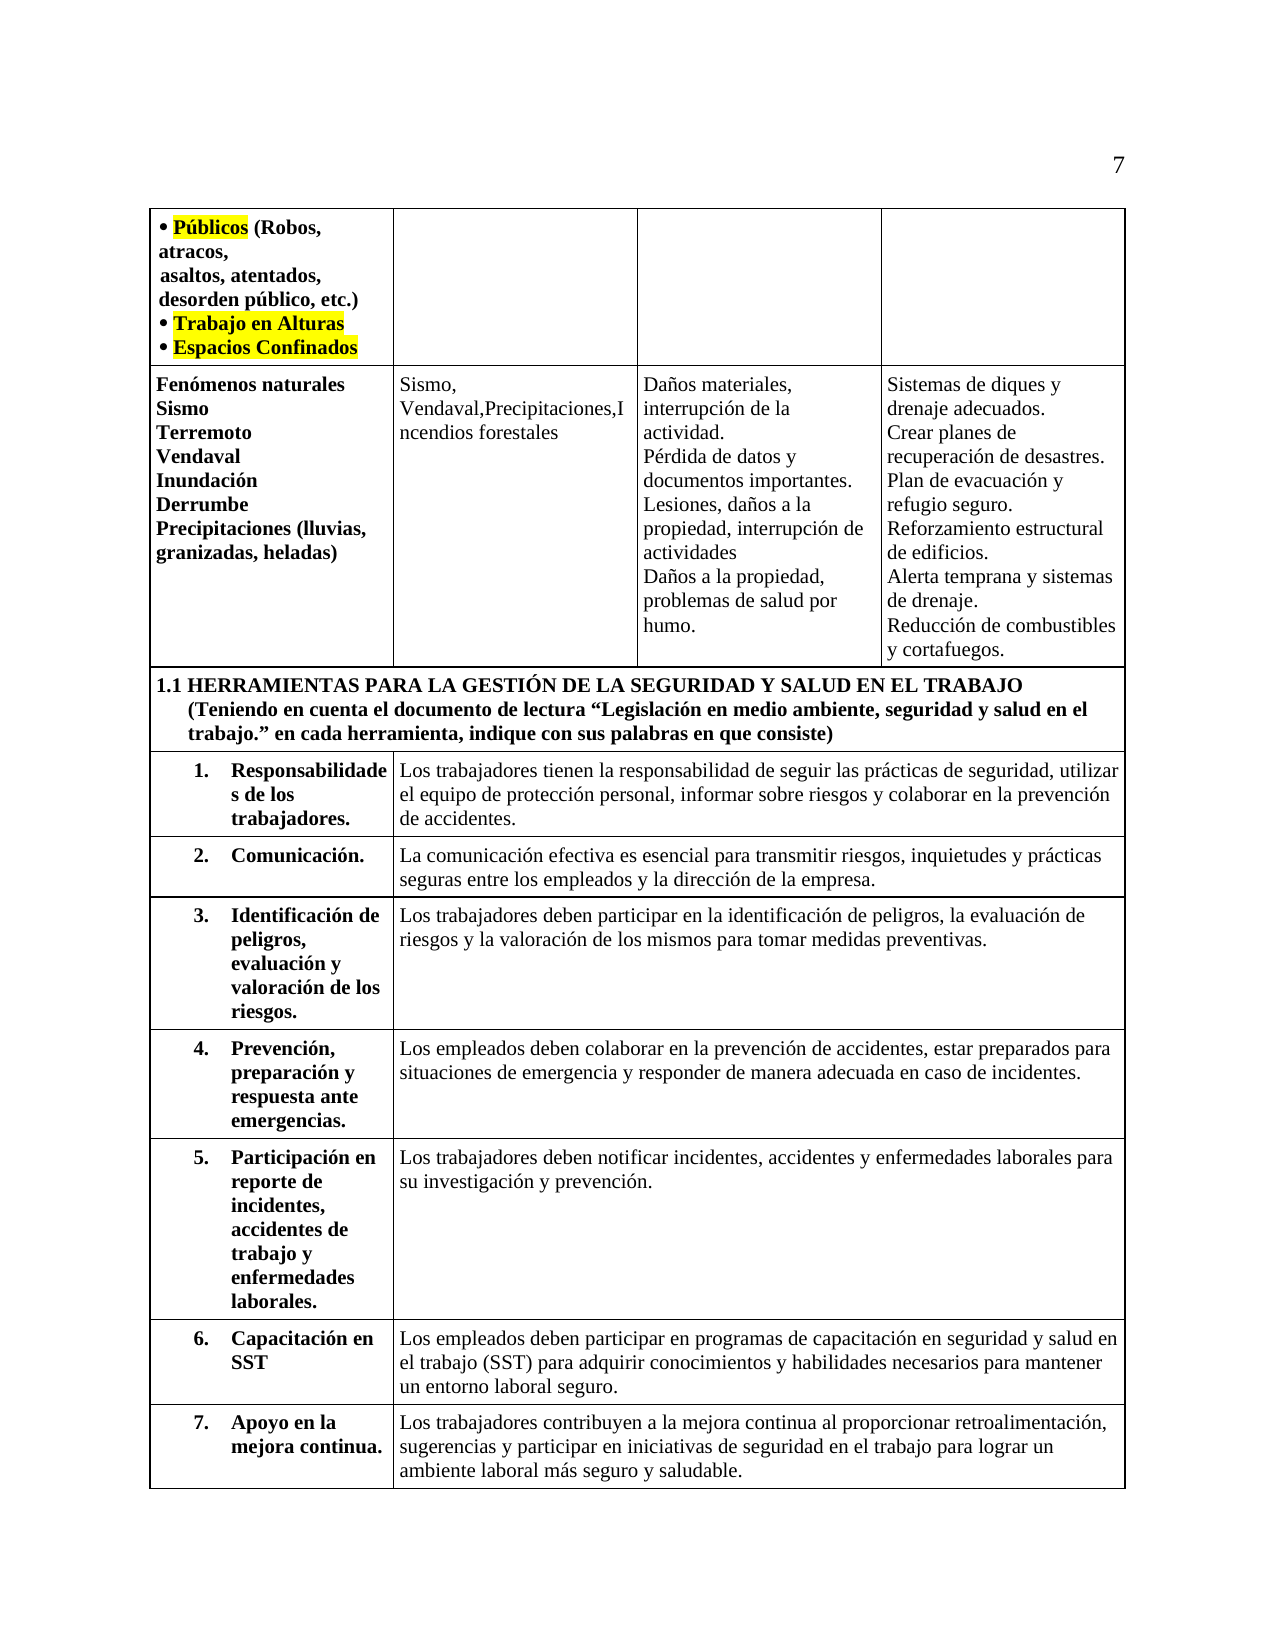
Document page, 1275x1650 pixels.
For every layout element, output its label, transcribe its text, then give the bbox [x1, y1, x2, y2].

table_cell [882, 209, 1124, 365]
table_cell Los empleados deben colaborar en la prevención de accidentes, estar preparados para situaciones de emergencia y responder de manera adecuada en caso de incidentes. [394, 1030, 1124, 1138]
table_cell Los empleados deben participar en programas de capacitación en seguridad y salud en el trabajo (SST) para adquirir conocimientos y habilidades necesarios para mantener un entorno laboral seguro. [394, 1320, 1124, 1403]
table_cell Sismo, Vendaval,Precipitaciones,Incendios forestales [394, 366, 637, 666]
table_cell Los trabajadores deben notificar incidentes, accidentes y enfermedades laborales para su investigación y prevención. [394, 1139, 1124, 1319]
table_cell Los trabajadores contribuyen a la mejora continua al proporcionar retroalimentación, sugerencias y participar en iniciativas de seguridad en el trabajo para lograr un ambiente laboral más seguro y saludable. [394, 1405, 1124, 1488]
table_cell [394, 209, 637, 365]
table_cell Condiciones de seguridad Mecánico (elementos de máquinas, herramientas, piezas a trabajar, materiales proyectados sólidos o fluidos. Eléctrico Locativo (almacenamiento, superficies de trabajo (irregularidades, deslizantes, con diferencia del nivel) condiciones de orden y aseo, caídas de objeto) Tecnológico (explosión, fuga, derrame, incendio) Accidentes de tránsito Públicos (Robos, atracos, asaltos, atentados, desorden público, etc.) Trabajo en Alturas Espacios Confinados [151, 209, 393, 365]
table_cell Prevención, preparación y respuesta ante emergencias. [151, 1030, 393, 1138]
table_cell Fenómenos naturales Sismo Terremoto Vendaval Inundación Derrumbe Precipitaciones (lluvias, granizadas, heladas) [151, 366, 393, 666]
table_cell Comunicación. [151, 837, 393, 896]
table_cell La comunicación efectiva es esencial para transmitir riesgos, inquietudes y prácticas seguras entre los empleados y la dirección de la empresa. [394, 837, 1124, 896]
table_cell Daños materiales, interrupción de la actividad. Pérdida de datos y documentos importantes. Lesiones, daños a la propiedad, interrupción de actividades Daños a la propiedad, problemas de salud por humo. [638, 366, 881, 666]
table_cell [638, 209, 881, 365]
table_cell 1.1 HERRAMIENTAS PARA LA GESTIÓN DE LA SEGURIDAD Y SALUD EN EL TRABAJO (Teniendo en cuenta el documento de lectura “Legislación en medio ambiente, seguridad y salud en el trabajo.” en cada herramienta, indique con sus palabras en que consiste) [151, 668, 1124, 751]
table_cell Sistemas de diques y drenaje adecuados. Crear planes de recuperación de desastres. Plan de evacuación y refugio seguro. Reforzamiento estructural de edificios. Alerta temprana y sistemas de drenaje. Reducción de combustibles y cortafuegos. [882, 366, 1124, 666]
table_cell Los trabajadores deben participar en la identificación de peligros, la evaluación de riesgos y la valoración de los mismos para tomar medidas preventivas. [394, 898, 1124, 1029]
table_cell Los trabajadores tienen la responsabilidad de seguir las prácticas de seguridad, utilizar el equipo de protección personal, informar sobre riesgos y colaborar en la prevención de accidentes. [394, 752, 1124, 836]
table_cell Identificación de peligros, evaluación y valoración de los riesgos. [151, 898, 393, 1029]
table_cell Responsabilidades de los trabajadores. [151, 752, 393, 836]
table_cell Apoyo en la mejora continua. [151, 1405, 393, 1488]
table_cell Participación en reporte de incidentes, accidentes de trabajo y enfermedades laborales. [151, 1139, 393, 1319]
table_cell Capacitación en SST [151, 1320, 393, 1403]
